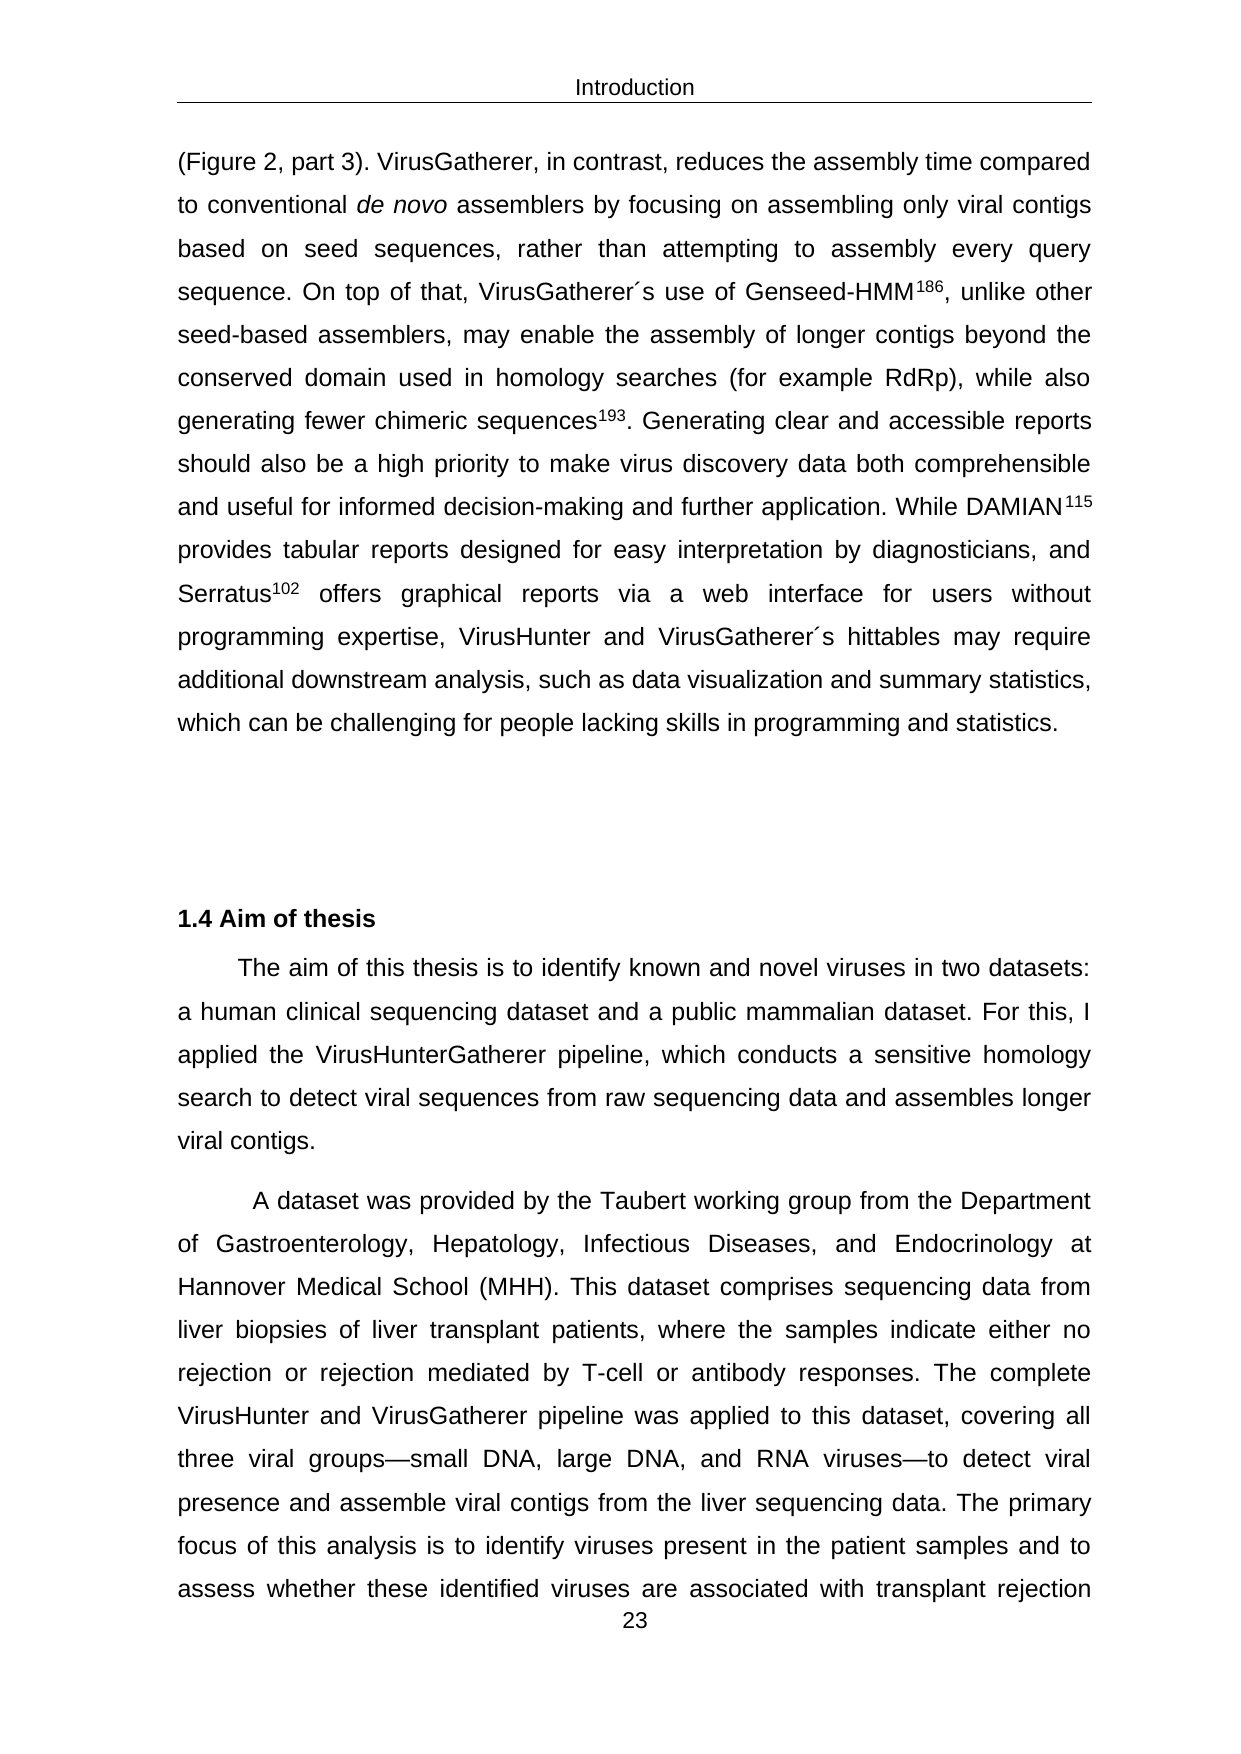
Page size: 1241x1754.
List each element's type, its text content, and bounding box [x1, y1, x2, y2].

subtitle 1.4 Aim of thesis [177, 904, 1092, 933]
text (Figure 2, part 3). VirusGatherer, in contrast, reduces the assembly time compared to conventional de novo assemblers by focusing on assembling only viral contigs based on seed sequences, rather than attempting to assembly every query sequence. On top of that, VirusGatherer´s use of Genseed-HMM186, unlike other seed-based assemblers, may enable the assembly of longer contigs beyond the conserved domain used in homology searches (for example RdRp), while also generating fewer chimeric sequences193. Generating clear and accessible reports should also be a high priority to make virus discovery data both comprehensible and useful for informed decision-making and further application. While DAMIAN115 provides tabular reports designed for easy interpretation by diagnosticians, and Serratus102 offers graphical reports via a web interface for users without programming expertise, VirusHunter and VirusGatherer´s hittables may require additional downstream analysis, such as data visualization and summary statistics, which can be challenging for people lacking skills in programming and statistics. [177, 147, 1092, 737]
text The aim of this thesis is to identify known and novel viruses in two datasets: a human clinical sequencing dataset and a public mammalian dataset. For this, I applied the VirusHunterGatherer pipeline, which conducts a sensitive homology search to detect viral sequences from raw sequencing data and assembles longer viral contigs. [177, 953, 1092, 1155]
text A dataset was provided by the Taubert working group from the Department of Gastroenterology, Hepatology, Infectious Diseases, and Endocrinology at Hannover Medical School (MHH). This dataset comprises sequencing data from liver biopsies of liver transplant patients, where the samples indicate either no rejection or rejection mediated by T-cell or antibody responses. The complete VirusHunter and VirusGatherer pipeline was applied to this dataset, covering all three viral groups—small DNA, large DNA, and RNA viruses—to detect viral presence and assemble viral contigs from the liver sequencing data. The primary focus of this analysis is to identify viruses present in the patient samples and to assess whether these identified viruses are associated with transplant rejection [177, 1186, 1092, 1603]
